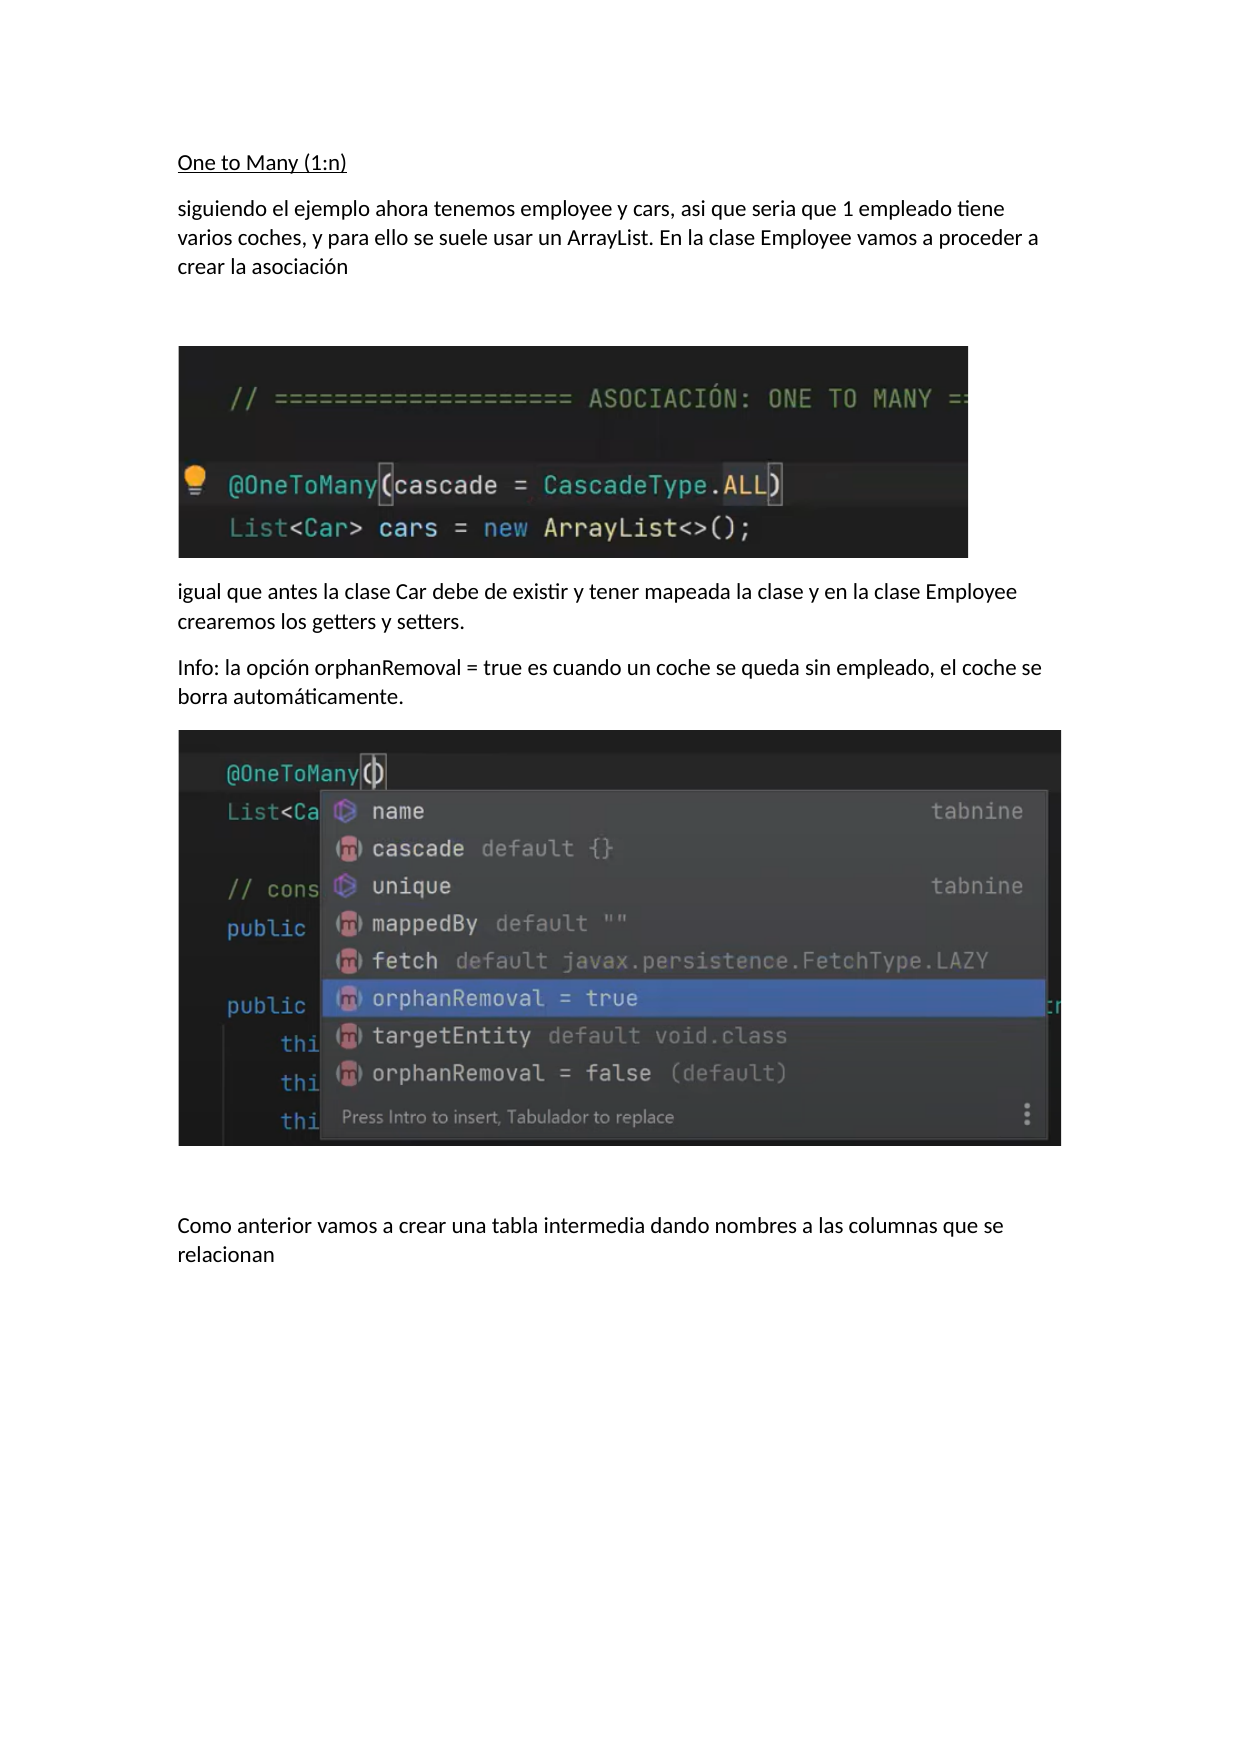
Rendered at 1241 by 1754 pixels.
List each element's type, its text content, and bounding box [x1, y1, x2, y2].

text One to Many (1:n) [177, 148, 1063, 176]
text Como anterior vamos a crear una tabla intermedia dando nombres a las columnas que se relacionan [177, 1211, 1063, 1268]
text siguiendo el ejemplo ahora tenemos employee y cars, asi que seria que 1 empleado tiene varios coches, y para ello se suele usar un ArrayList. En la clase Employee vamos a proceder a crear la asociación [177, 194, 1063, 280]
text Info: la opción orphanRemoval = true es cuando un coche se queda sin empleado, el coche se borra automáticamente. [177, 653, 1063, 710]
picture [178, 346, 969, 558]
text igual que antes la clase Car debe de existir y tener mapeada la clase y en la clase Employee crearemos los getters y setters. [177, 577, 1063, 635]
picture [178, 730, 1062, 1146]
